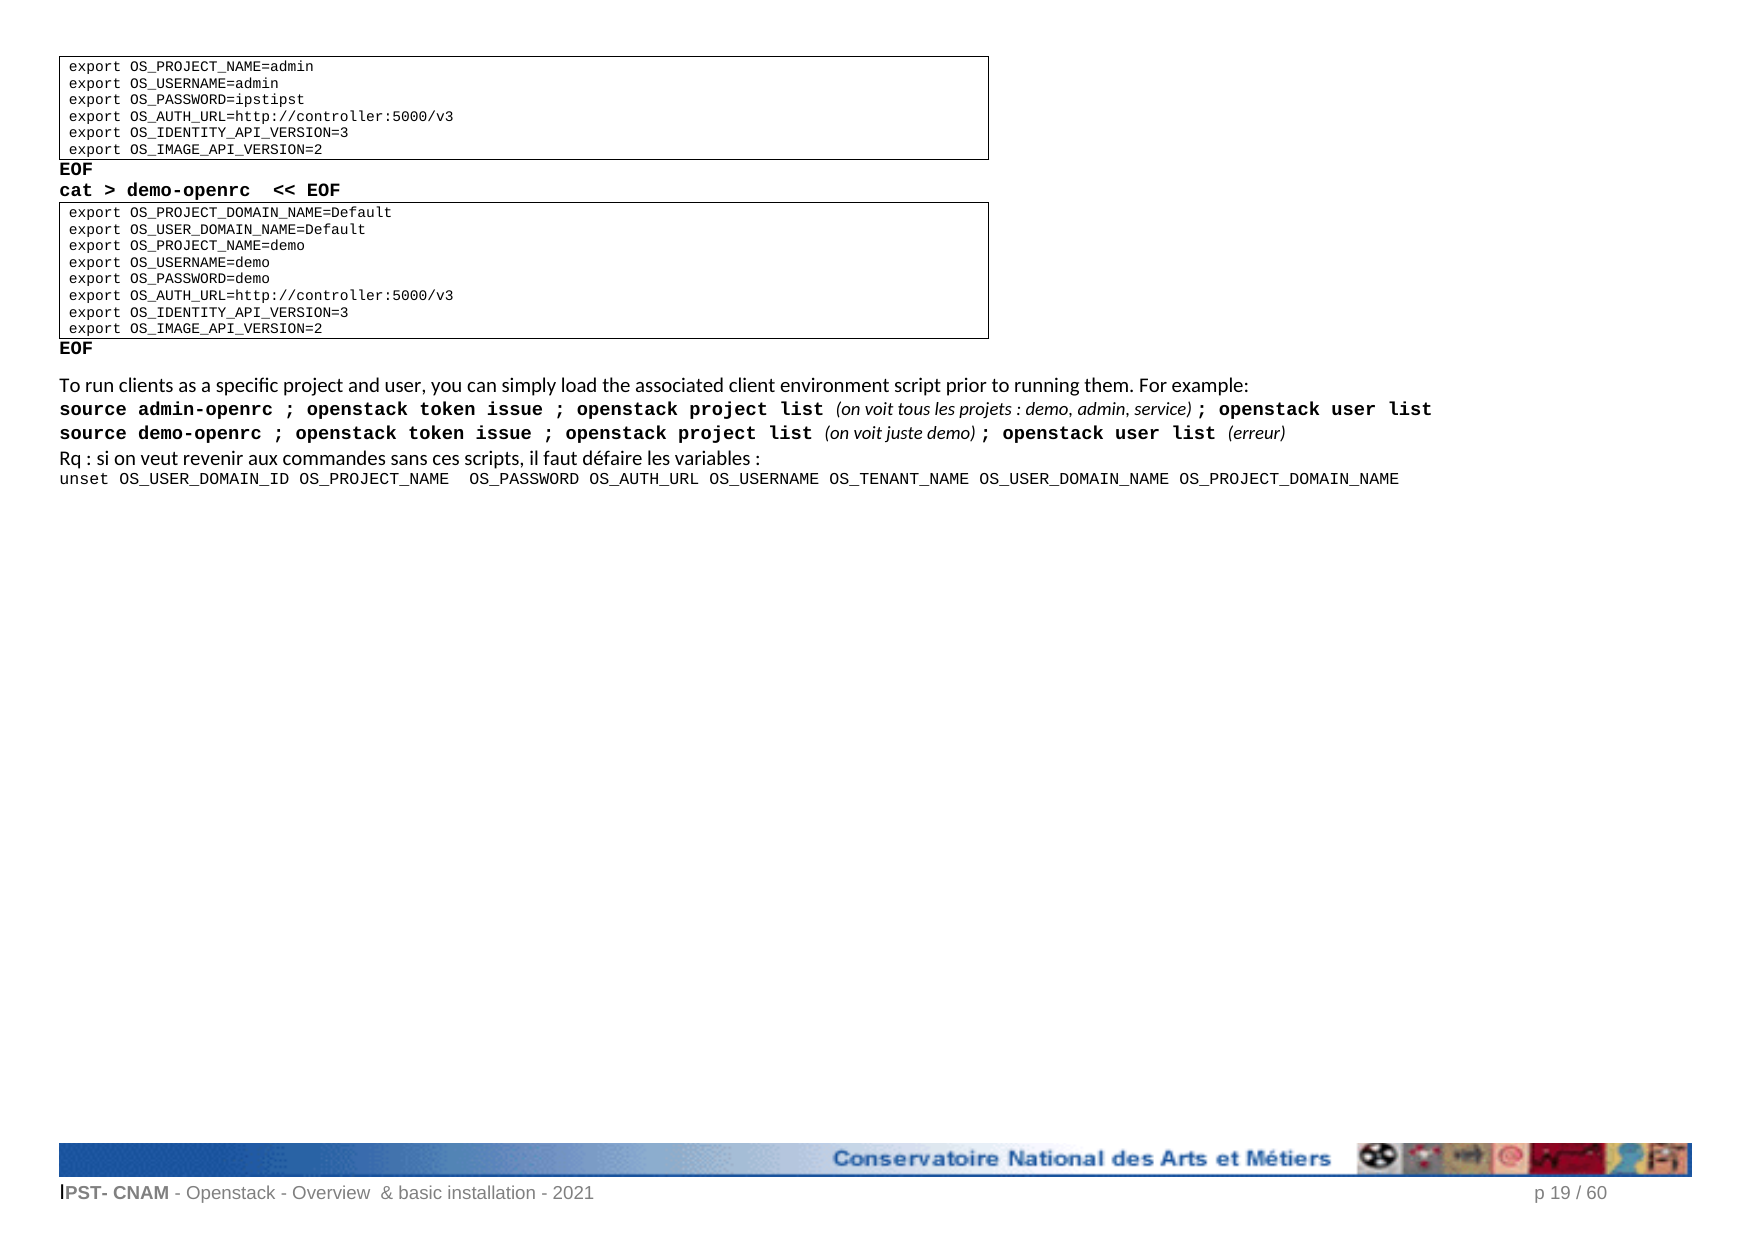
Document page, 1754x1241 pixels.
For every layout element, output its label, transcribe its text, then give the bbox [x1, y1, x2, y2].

text export OS_USERNAME=admin [60, 73, 988, 89]
text export OS_IDENTITY_API_VERSION=3 [60, 122, 988, 139]
text EOF [59, 160, 1695, 181]
text export OS_PROJECT_DOMAIN_NAME=Default [60, 203, 988, 219]
text export OS_PASSWORD=demo [60, 268, 988, 285]
text Rq : si on veut revenir aux commandes sans ces scripts, il faut défaire les variables : [59, 445, 1695, 471]
text export OS_PASSWORD=ipstipst [60, 89, 988, 106]
text export OS_USER_DOMAIN_NAME=Default [60, 219, 988, 235]
text export OS_AUTH_URL=http://controller:5000/v3 [60, 285, 988, 302]
text export OS_IMAGE_API_VERSION=2 [60, 318, 988, 338]
text unset OS_USER_DOMAIN_ID OS_PROJECT_NAME OS_PASSWORD OS_AUTH_URL OS_USERNAME OS_TENANT_NAME OS_USER_DOMAIN_NAME OS_PROJECT_DOMAIN_NAME [59, 471, 1695, 489]
text export OS_PROJECT_NAME=admin [60, 57, 988, 73]
text export OS_USERNAME=demo [60, 252, 988, 268]
text source admin-openrc ; openstack token issue ; openstack project list (on voit tous les projets : demo, admin, service) ; openstack user list [59, 397, 1695, 421]
text export OS_IMAGE_API_VERSION=2 [60, 139, 988, 159]
text export OS_IDENTITY_API_VERSION=3 [60, 302, 988, 318]
text cat > demo-openrc << EOF [59, 181, 1695, 202]
text export OS_PROJECT_NAME=demo [60, 235, 988, 252]
text export OS_AUTH_URL=http://controller:5000/v3 [60, 106, 988, 122]
text EOF [59, 339, 1695, 360]
text To run clients as a specific project and user, you can simply load the associated client environment script prior to running them. For example: [59, 372, 1695, 397]
text source demo-openrc ; openstack token issue ; openstack project list (on voit juste demo) ; openstack user list (erreur) [59, 421, 1695, 445]
